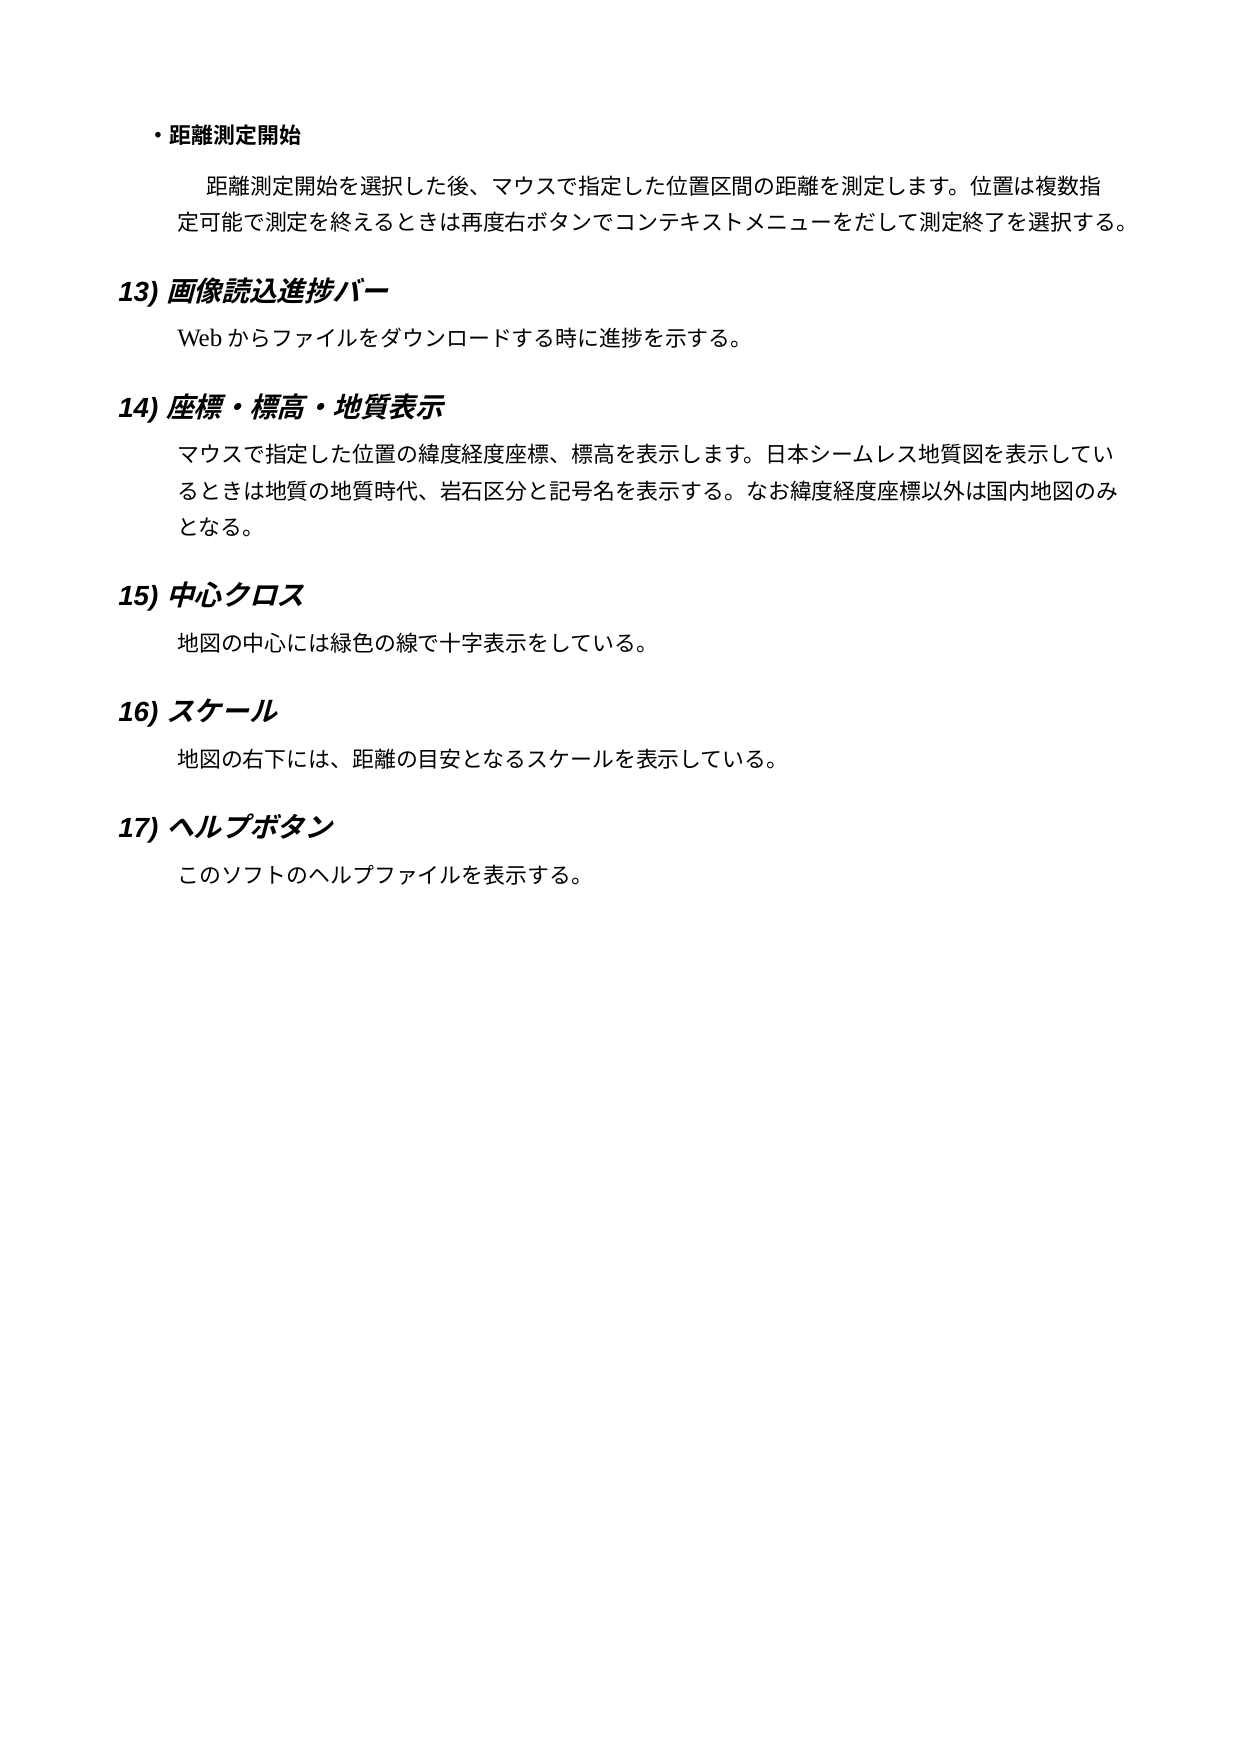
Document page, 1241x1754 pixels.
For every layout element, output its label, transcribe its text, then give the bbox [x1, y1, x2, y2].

subtitle 13) 画像読込進捗バー [118, 269, 1122, 309]
text このソフトのヘルプファイルを表示する。 [148, 858, 1122, 890]
subtitle 14) 座標・標高・地質表示 [118, 385, 1122, 425]
text 地図の右下には、距離の目安となるスケールを表示している。 [148, 742, 1122, 774]
text マウスで指定した位置の緯度経度座標、標高を表示します。日本シームレス地質図を表示しているときは地質の地質時代、岩石区分と記号名を表示する。なお緯度経度座標以外は国内地図のみとなる。 [177, 437, 1122, 542]
text Webからファイルをダウンロードする時に進捗を示する。 [148, 321, 1122, 353]
text 距離測定開始を選択した後、マウスで指定した位置区間の距離を測定します。位置は複数指定可能で測定を終えるときは再度右ボタンでコンテキストメニューをだして測定終了を選択する。 [177, 169, 1122, 237]
subtitle 17) ヘルプボタン [118, 806, 1122, 846]
subtitle 15) 中心クロス [118, 574, 1122, 614]
text ・距離測定開始 [148, 118, 1122, 150]
subtitle 16) スケール [118, 690, 1122, 730]
text 地図の中心には緑色の線で十字表示をしている。 [148, 626, 1122, 658]
